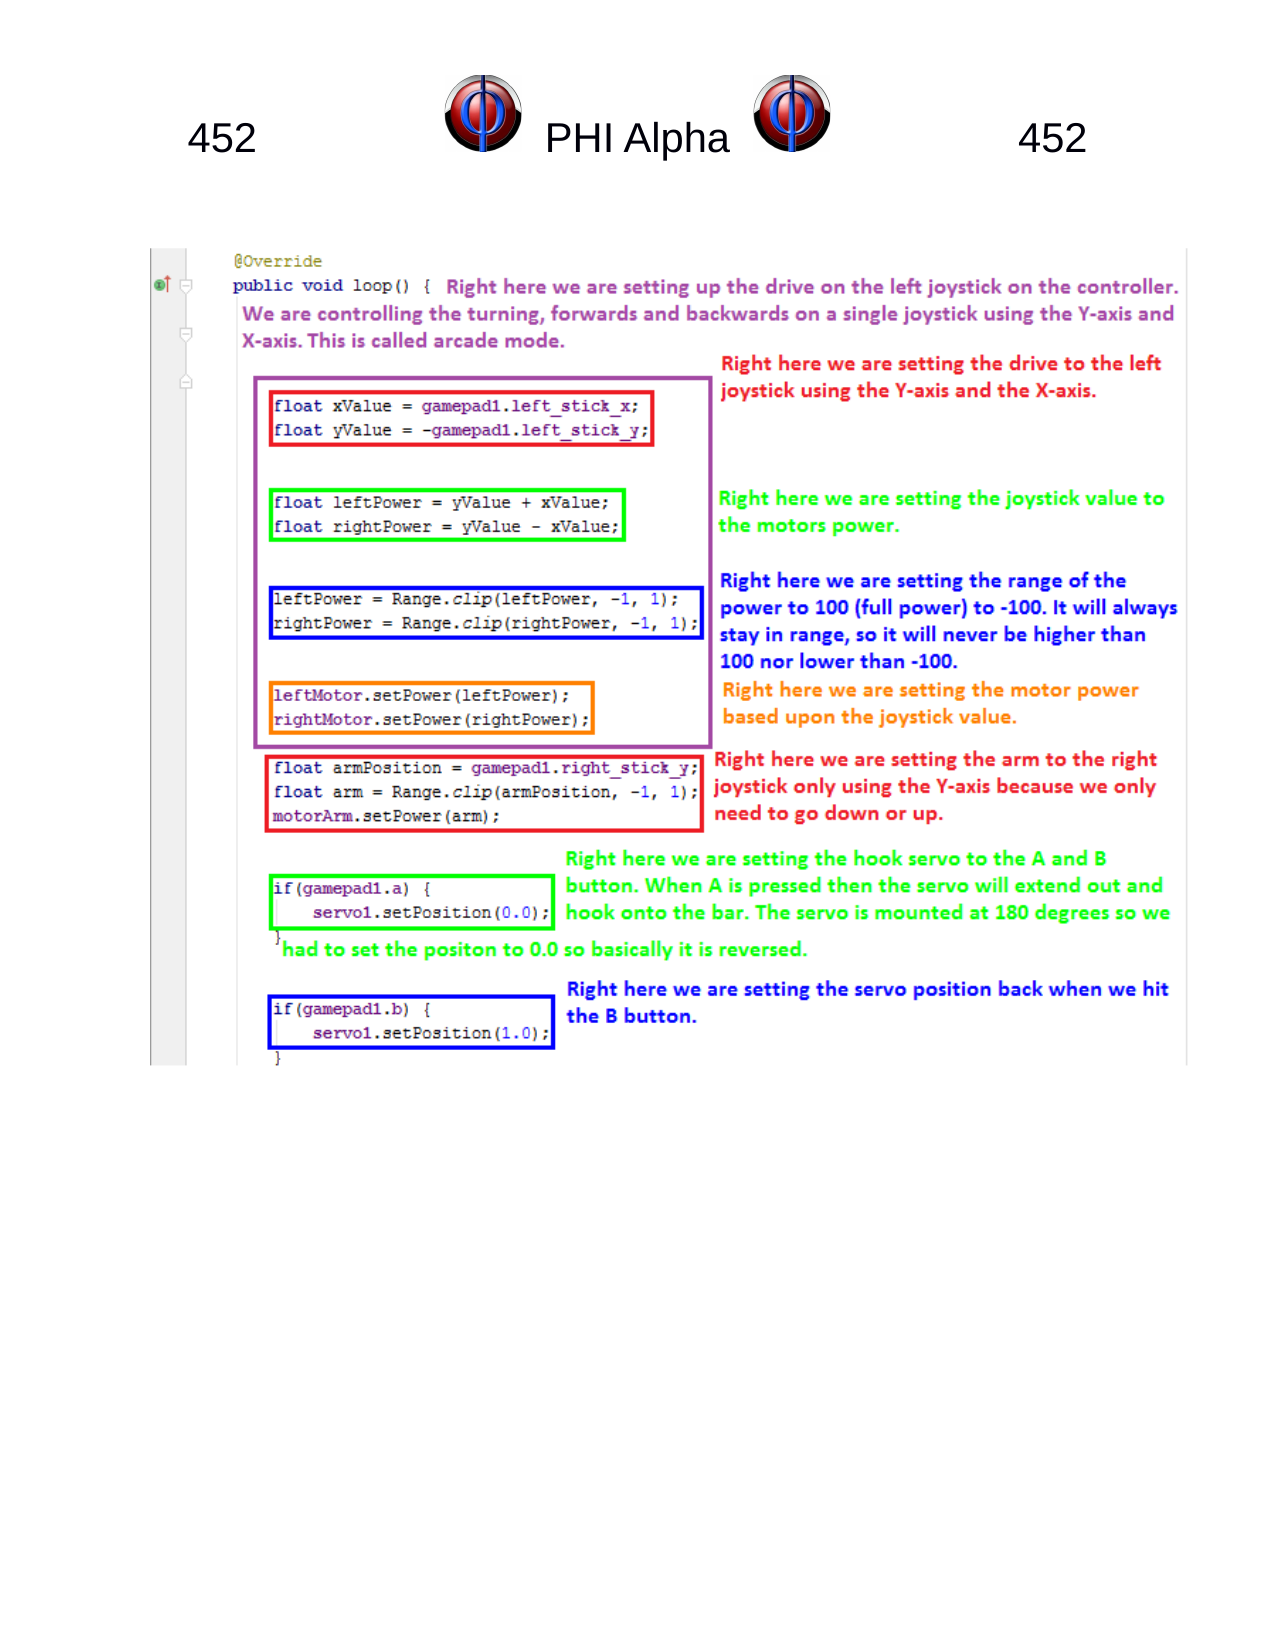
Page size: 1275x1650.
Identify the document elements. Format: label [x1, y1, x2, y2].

picture [753, 75, 831, 152]
picture [444, 75, 522, 152]
picture [150, 247, 1189, 1067]
